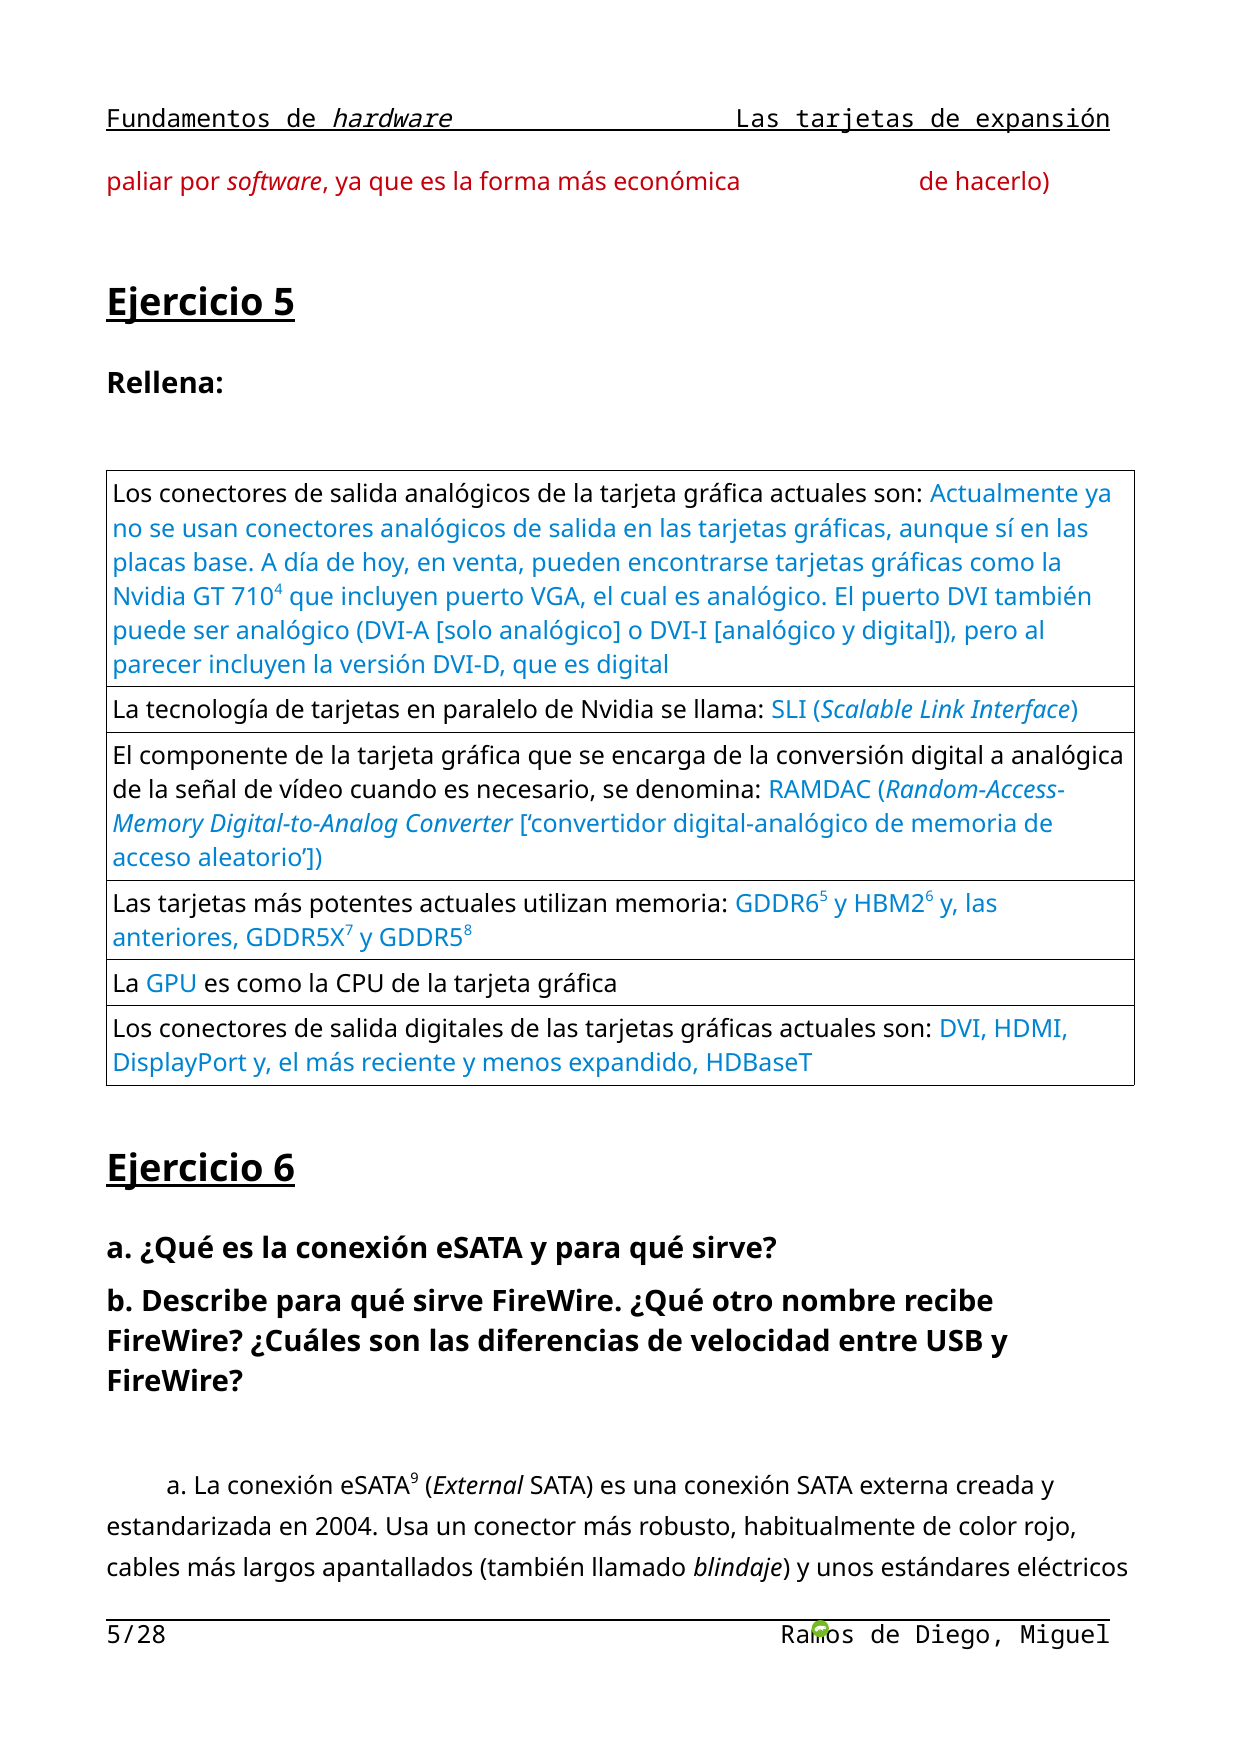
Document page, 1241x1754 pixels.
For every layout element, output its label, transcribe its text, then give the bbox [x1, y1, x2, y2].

subtitle Ejercicio 5 [106, 275, 1134, 327]
subtitle Rellena: [106, 362, 1134, 402]
table_cell El componente de la tarjeta gráfica que se encarga de la conversión digital a analógica de la señal de vídeo cuando es necesario, se denomina: RAMDAC (Random-Access-Memory Digital-to-Analog Converter [‘convertidor digital-analógico de memoria de acceso aleatorio’]) [107, 733, 1134, 880]
text paliar por software, ya que es la forma más económica de hacerlo) [106, 164, 1134, 198]
table_header Los conectores de salida analógicos de la tarjeta gráfica actuales son: Actualmente ya no se usan conectores analógicos de salida en las tarjetas gráficas, aunque sí en las placas base. A día de hoy, en venta, pueden encontrarse tarjetas gráficas como la Nvidia GT 7104 que incluyen puerto VGA, el cual es analógico. El puerto DVI también puede ser analógico (DVI-A [solo analógico] o DVI-I [analógico y digital]), pero al parecer incluyen la versión DVI-D, que es digital [107, 471, 1134, 686]
table_cell La GPU es como la CPU de la tarjeta gráfica [107, 960, 1134, 1005]
subtitle b. Describe para qué sirve FireWire. ¿Qué otro nombre recibe FireWire? ¿Cuáles son las diferencias de velocidad entre USB y FireWire? [106, 1280, 1134, 1400]
text a. La conexión eSATA9 (External SATA) es una conexión SATA externa creada y estandarizada en 2004. Usa un conector más robusto, habitualmente de color rojo, cables más largos apantallados (también llamado blindaje) y unos estándares eléctricos [106, 1468, 1134, 1584]
table_cell Los conectores de salida digitales de las tarjetas gráficas actuales son: DVI, HDMI, DisplayPort y, el más reciente y menos expandido, HDBaseT [107, 1006, 1134, 1085]
table_cell La tecnología de tarjetas en paralelo de Nvidia se llama: SLI (Scalable Link Interface) [107, 687, 1134, 732]
table_cell Las tarjetas más potentes actuales utilizan memoria: GDDR65 y HBM26 y, las anteriores, GDDR5X7 y GDDR58 [107, 881, 1134, 959]
subtitle Ejercicio 6 [106, 1140, 1134, 1192]
subtitle a. ¿Qué es la conexión eSATA y para qué sirve? [106, 1227, 1134, 1267]
